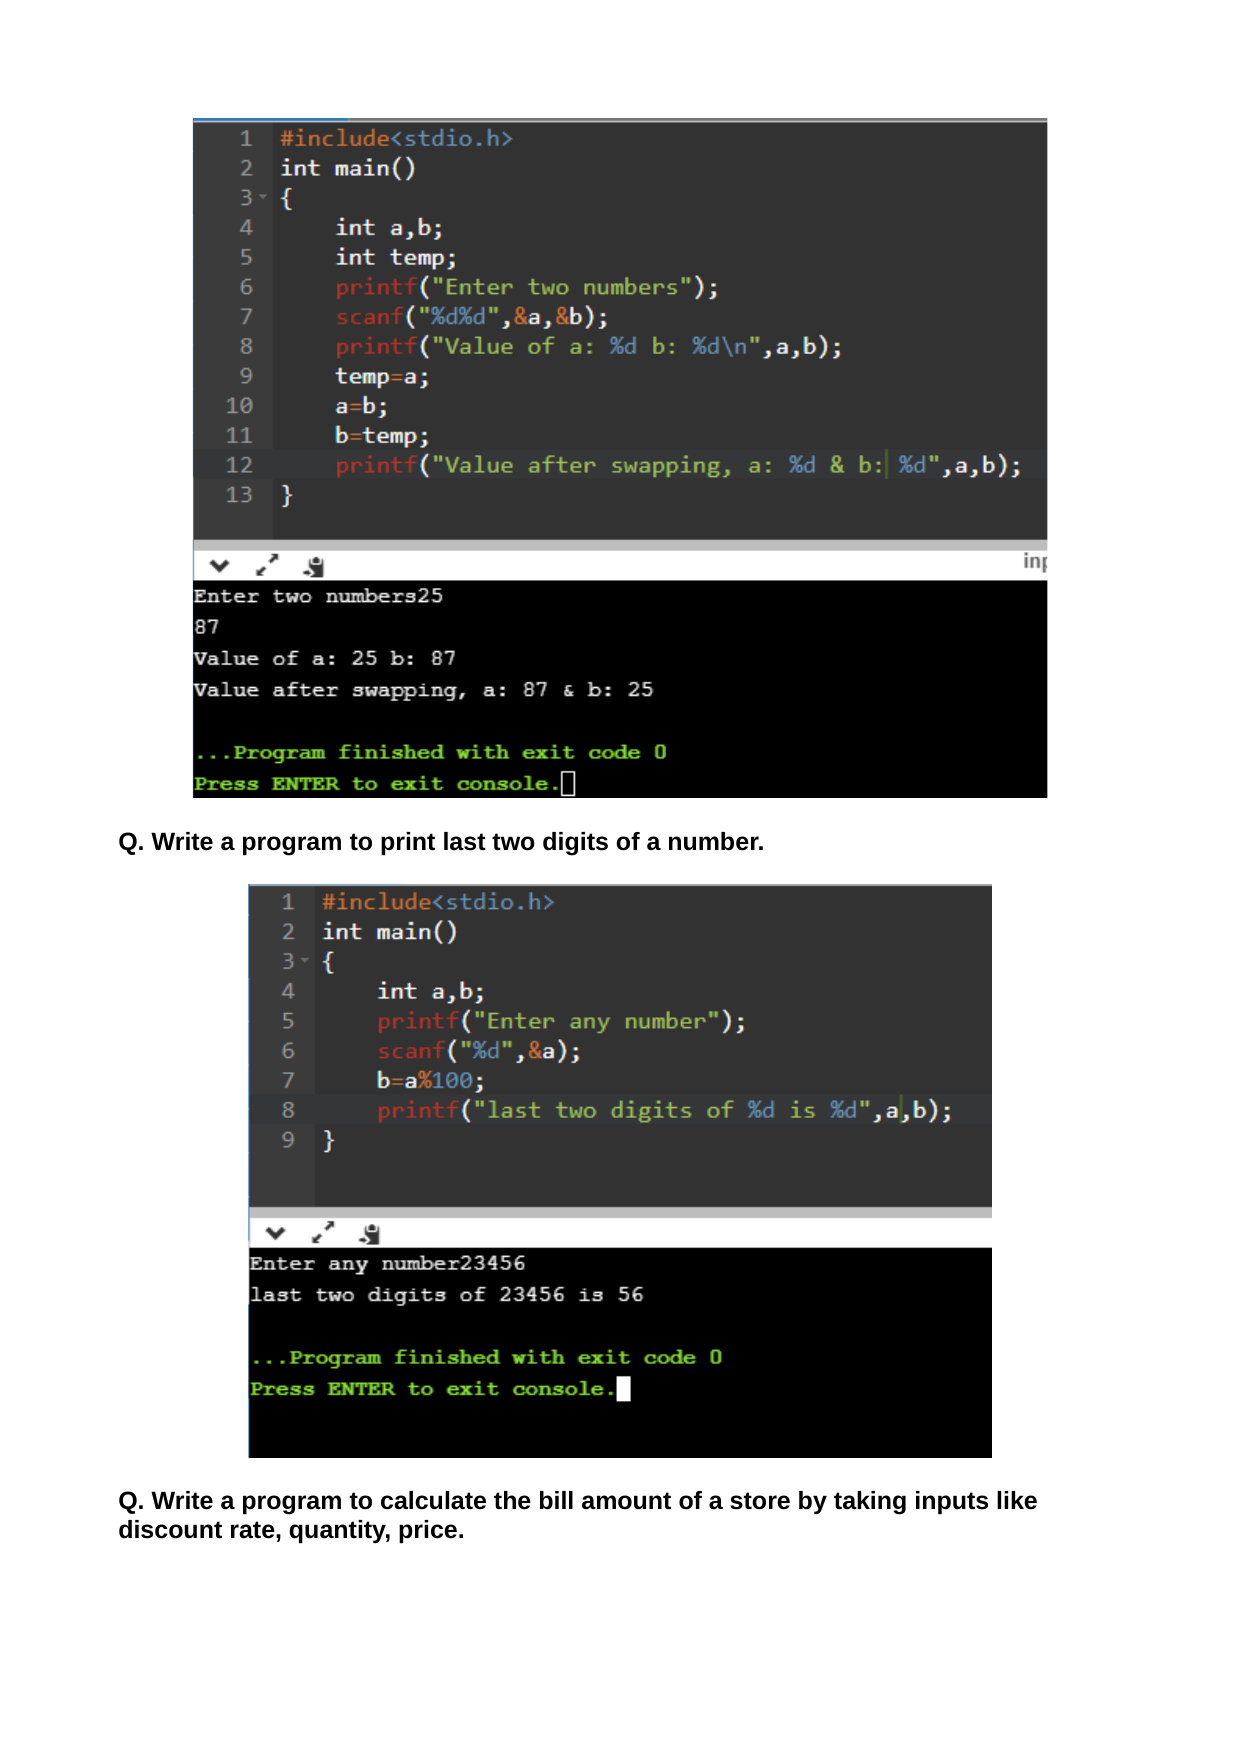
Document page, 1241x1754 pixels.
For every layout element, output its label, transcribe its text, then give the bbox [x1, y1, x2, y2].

text Q. Write a program to calculate the bill amount of a store by taking inputs like discount rate, quantity, price. [118, 1486, 1122, 1544]
text Q. Write a program to print last two digits of a number. [118, 827, 1122, 855]
